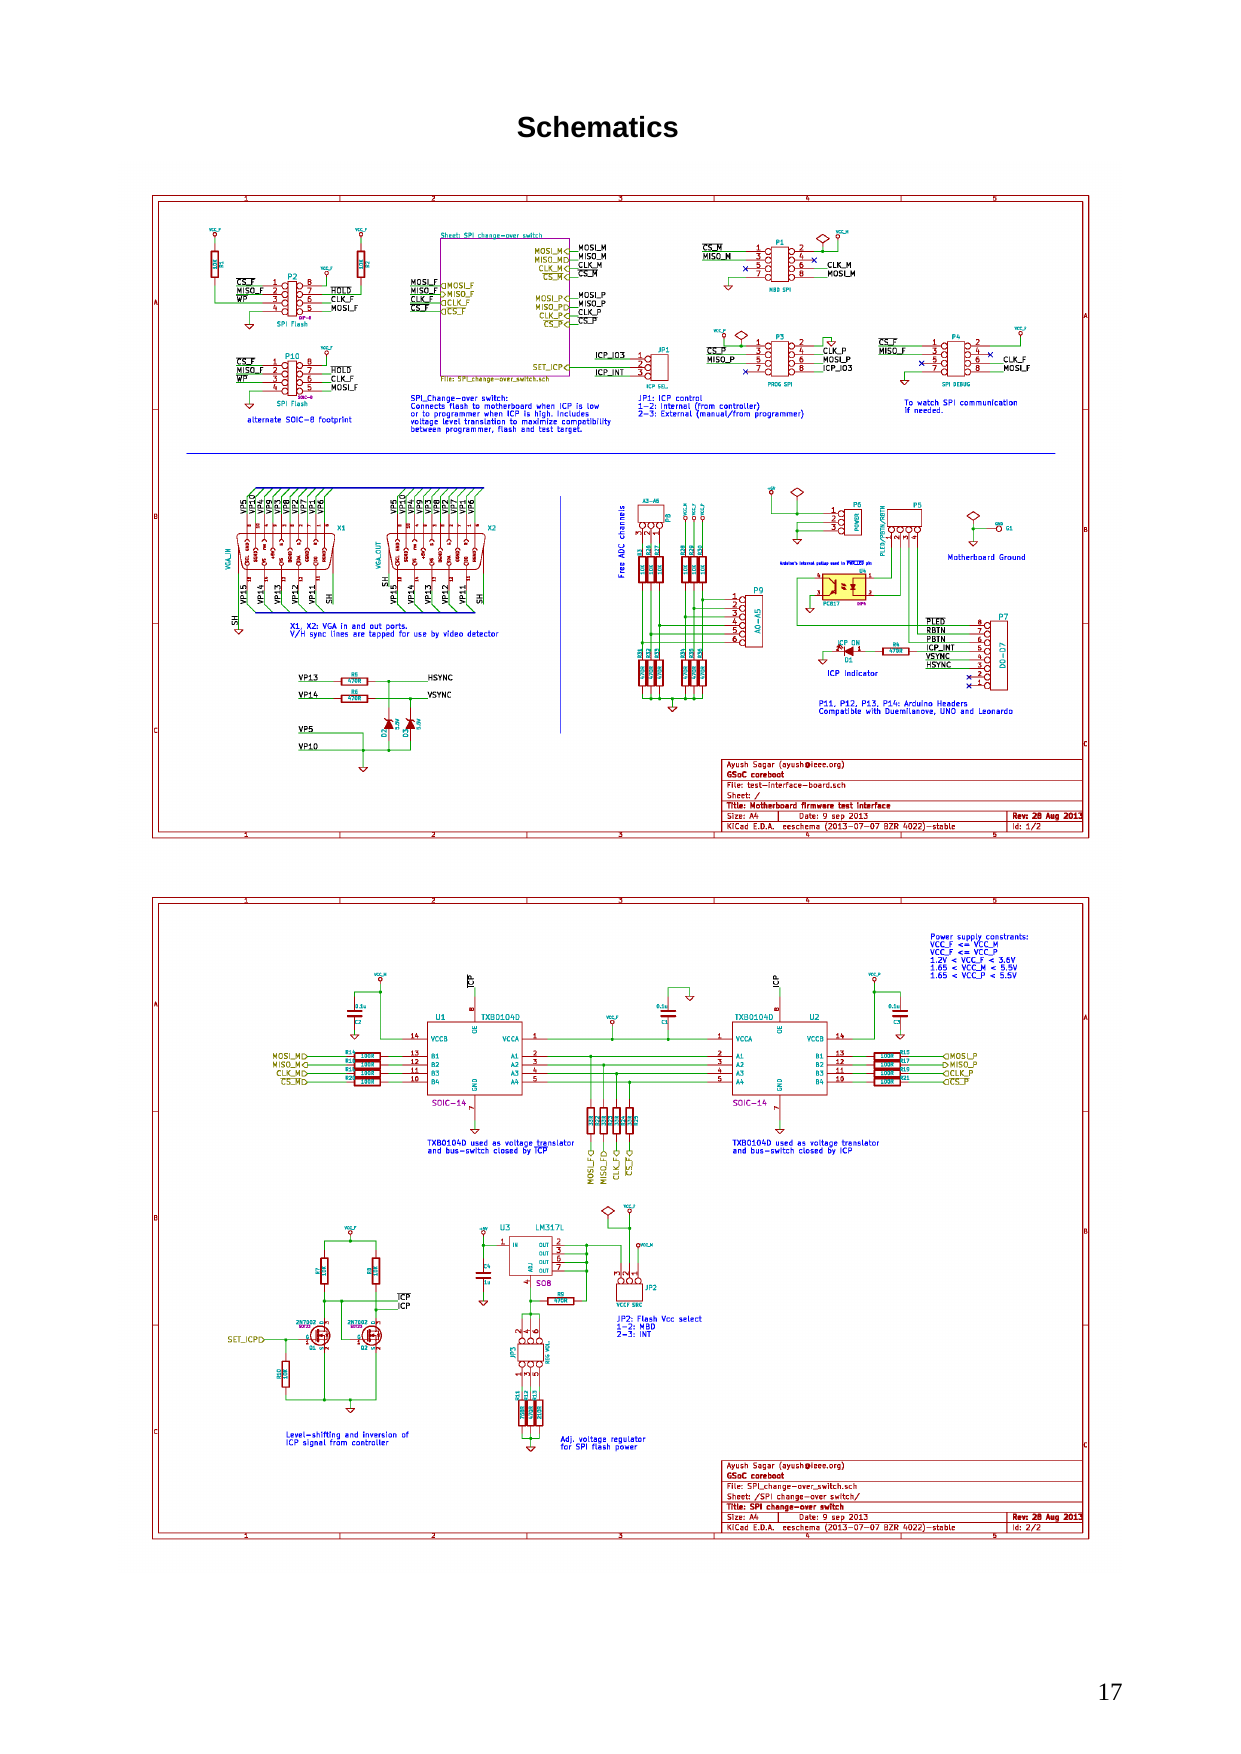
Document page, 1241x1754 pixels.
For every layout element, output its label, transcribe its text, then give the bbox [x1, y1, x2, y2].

subtitle Schematics [130, 110, 1065, 143]
picture [118, 161, 1123, 1573]
